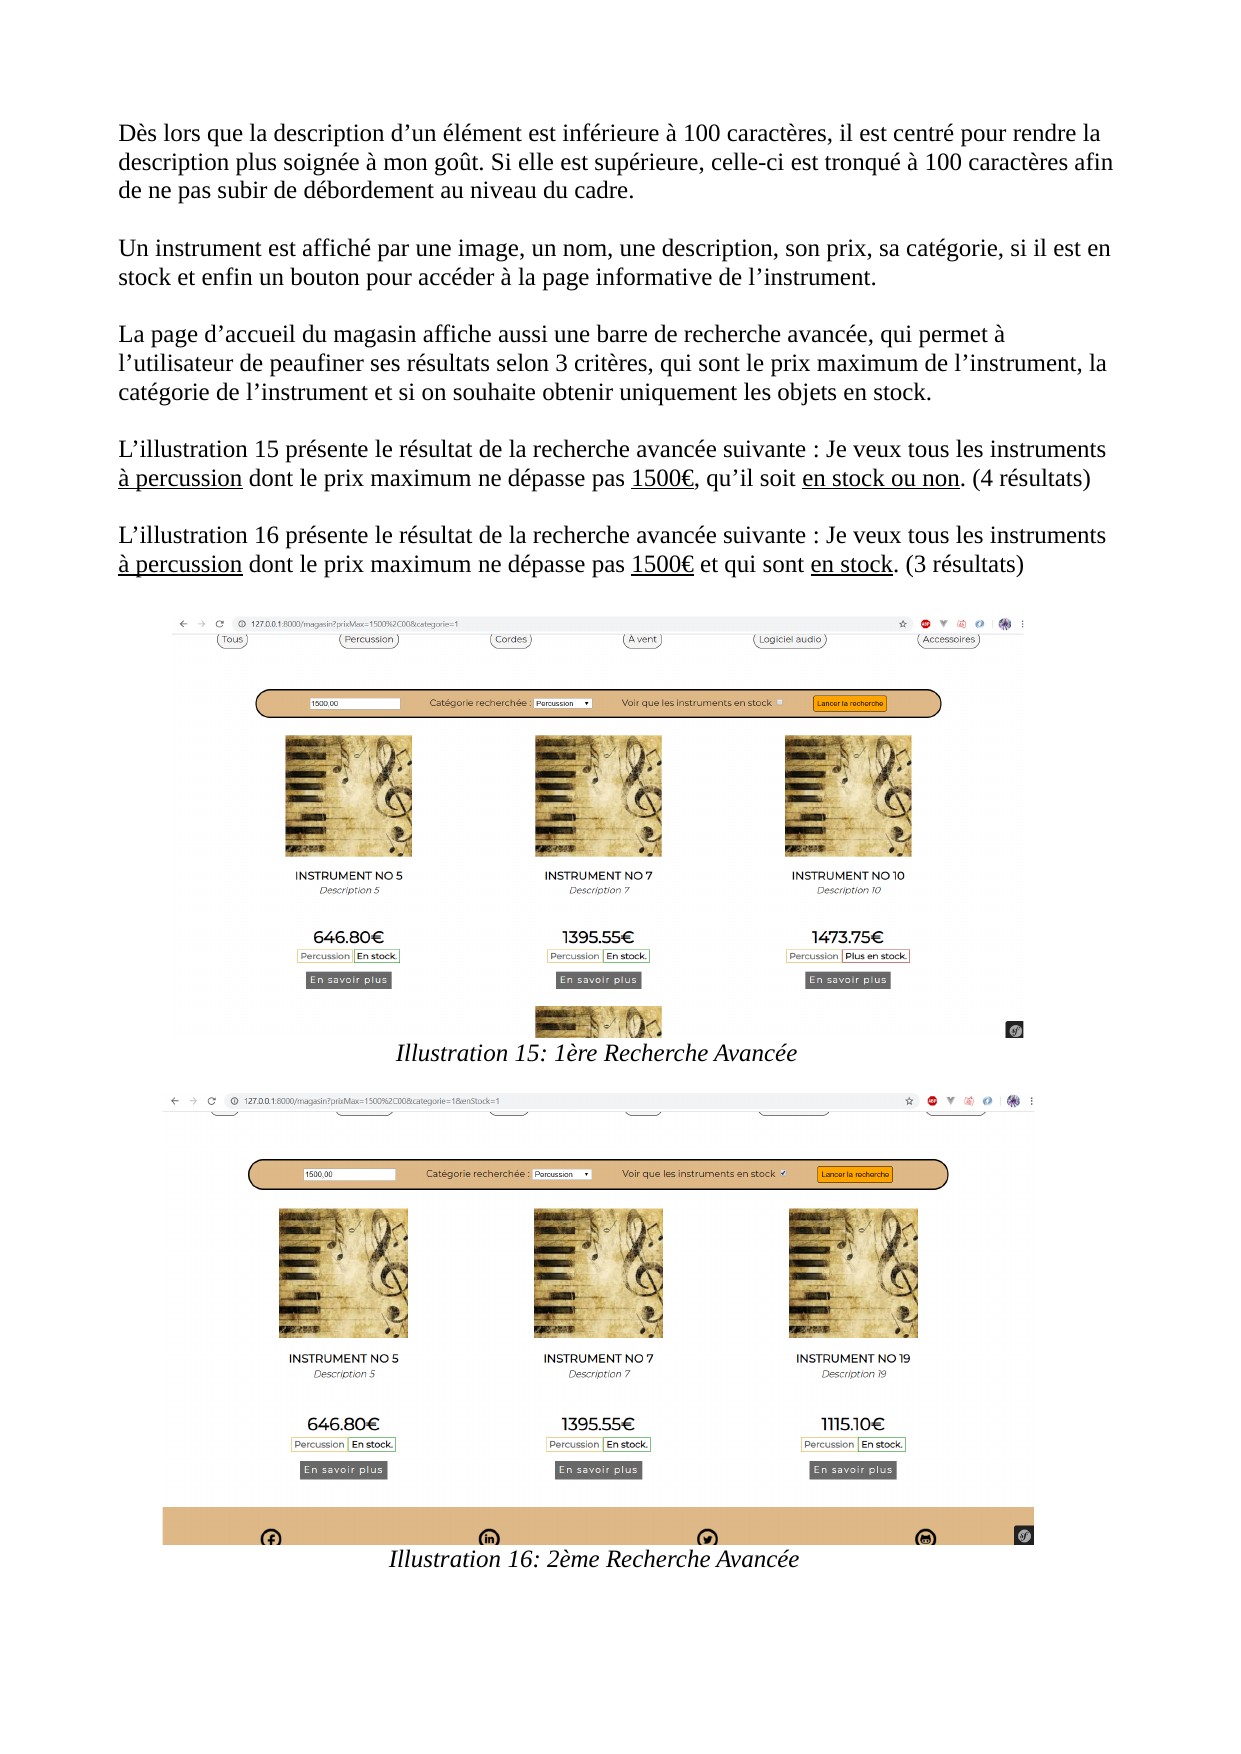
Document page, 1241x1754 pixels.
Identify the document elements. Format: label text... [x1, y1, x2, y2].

text L’illustration 16 présente le résultat de la recherche avancée suivante : Je veux tous les instruments à percussion dont le prix maximum ne dépasse pas 1500€ et qui sont en stock. (3 résultats) [118, 521, 1122, 578]
text [124, 603, 1071, 616]
picture [162, 1092, 1034, 1545]
text La page d’accueil du magasin affiche aussi une barre de recherche avancée, qui permet à l’utilisateur de peaufiner ses résultats selon 3 critères, qui sont le prix maximum de l’instrument, la catégorie de l’instrument et si on souhaite obtenir uniquement les objets en stock. [118, 319, 1122, 406]
text [124, 1066, 1071, 1074]
text Dès lors que la description d’un élément est inférieure à 100 caractères, il est centré pour rendre la description plus soignée à mon goût. Si elle est supérieure, celle-ci est tronqué à 100 caractères afin de ne pas subir de débordement au niveau du cadre. [118, 118, 1122, 204]
text Un instrument est affiché par une image, un nom, une description, son prix, sa catégorie, si il est en stock et enfin un bouton pour accéder à la page informative de l’instrument. [118, 204, 1122, 291]
text L’illustration 15 présente le résultat de la recherche avancée suivante : Je veux tous les instruments à percussion dont le prix maximum ne dépasse pas 1500€, qu’il soit en stock ou non. (4 résultats) [118, 434, 1122, 492]
text [124, 1080, 1072, 1093]
text Illustration 15: 1ère Recherche Avancée [124, 616, 1071, 1066]
picture [171, 615, 1024, 1038]
text Illustration 16: 2ème Recherche Avancée [124, 1093, 1072, 1573]
